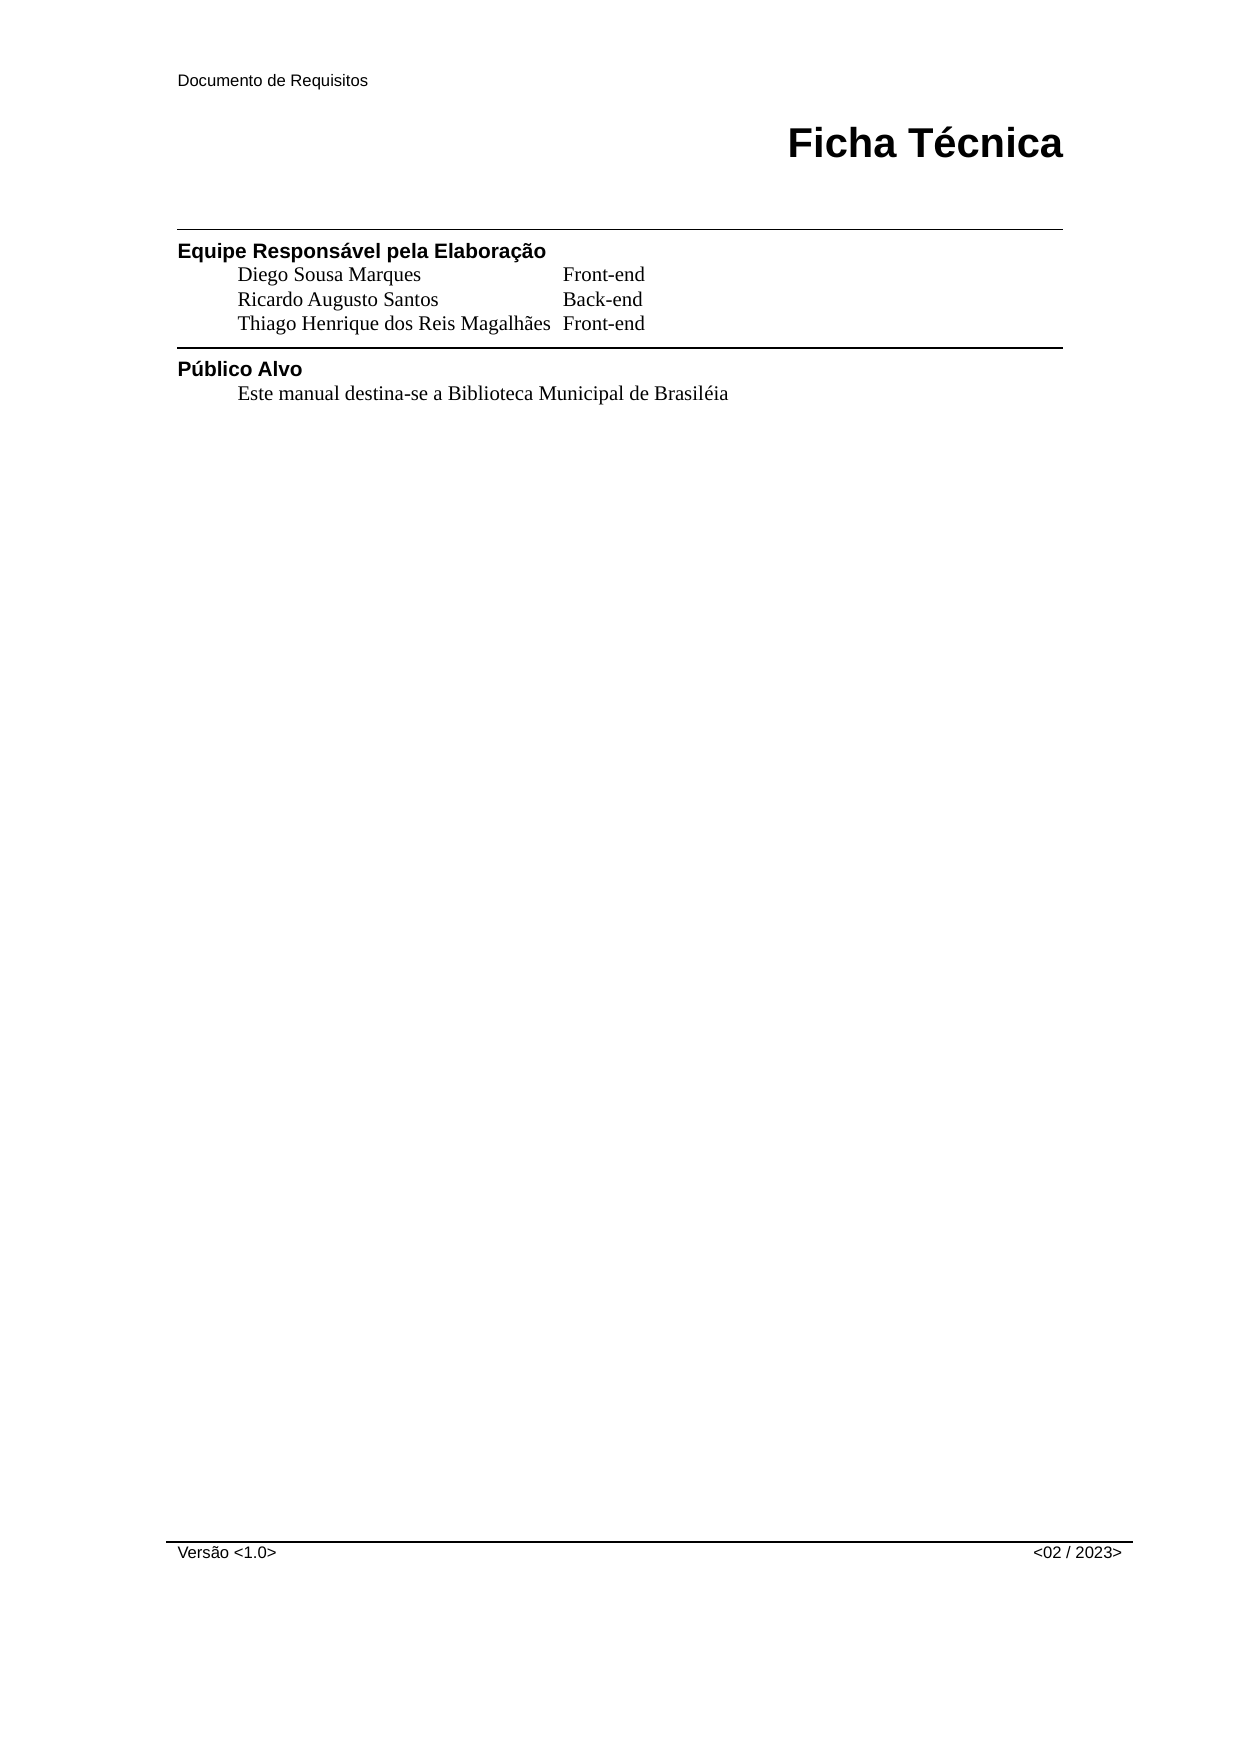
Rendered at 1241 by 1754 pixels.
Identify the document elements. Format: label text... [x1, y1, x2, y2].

text Diego Sousa Marques Front-end [237, 262, 1063, 286]
text Público Alvo [177, 349, 1063, 381]
text Ricardo Augusto Santos Back-end [237, 286, 1063, 311]
text Thiago Henrique dos Reis Magalhães Front-end [237, 311, 1063, 334]
text Este manual destina-se a Biblioteca Municipal de Brasiléia [237, 381, 1063, 405]
text Ficha Técnica [177, 118, 1063, 166]
text Equipe Responsável pela Elaboração [177, 230, 1063, 262]
